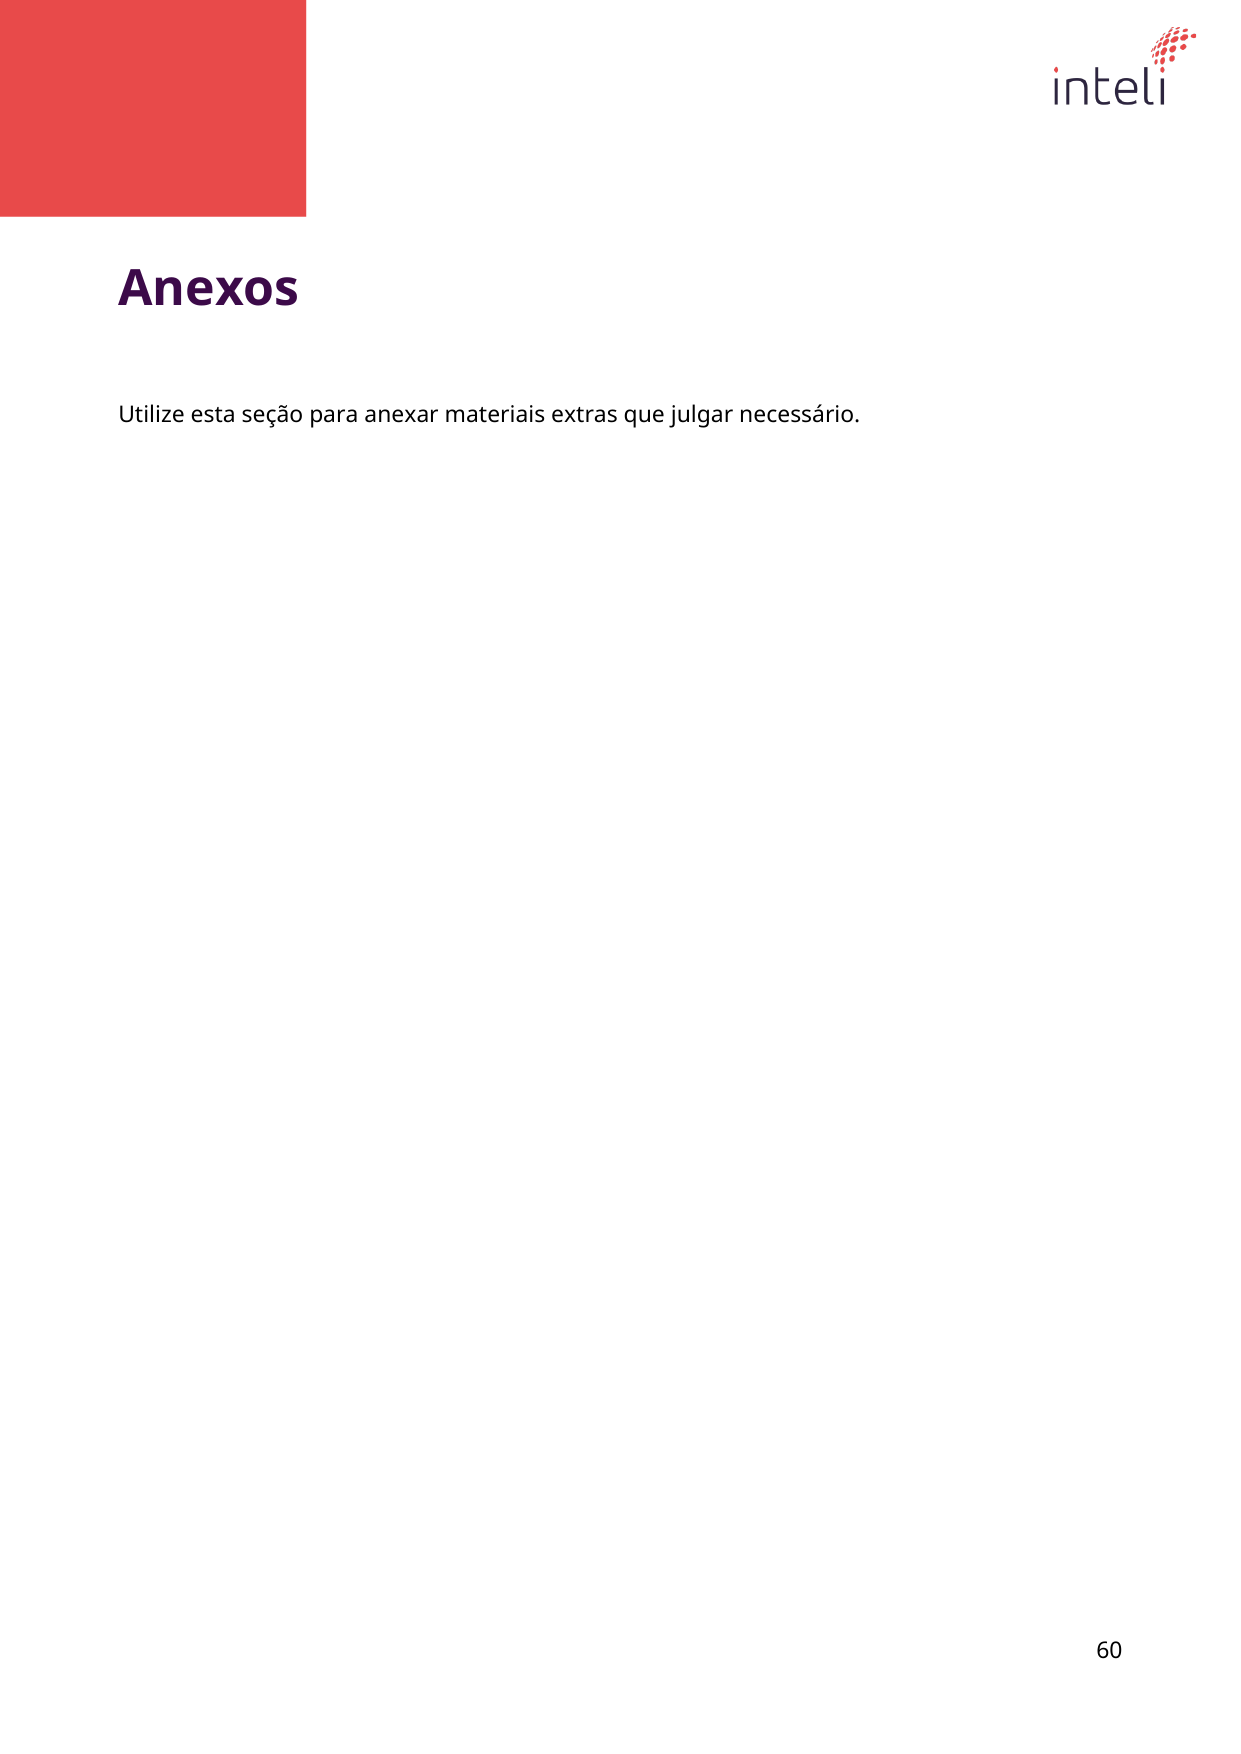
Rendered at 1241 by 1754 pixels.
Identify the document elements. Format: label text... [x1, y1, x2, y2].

text ​​ [118, 1507, 1122, 1533]
picture [0, 0, 307, 217]
picture [1054, 27, 1197, 105]
text Utilize esta seção para anexar materiais extras que julgar necessário. [118, 398, 1122, 429]
subtitle Anexos [118, 118, 1122, 320]
